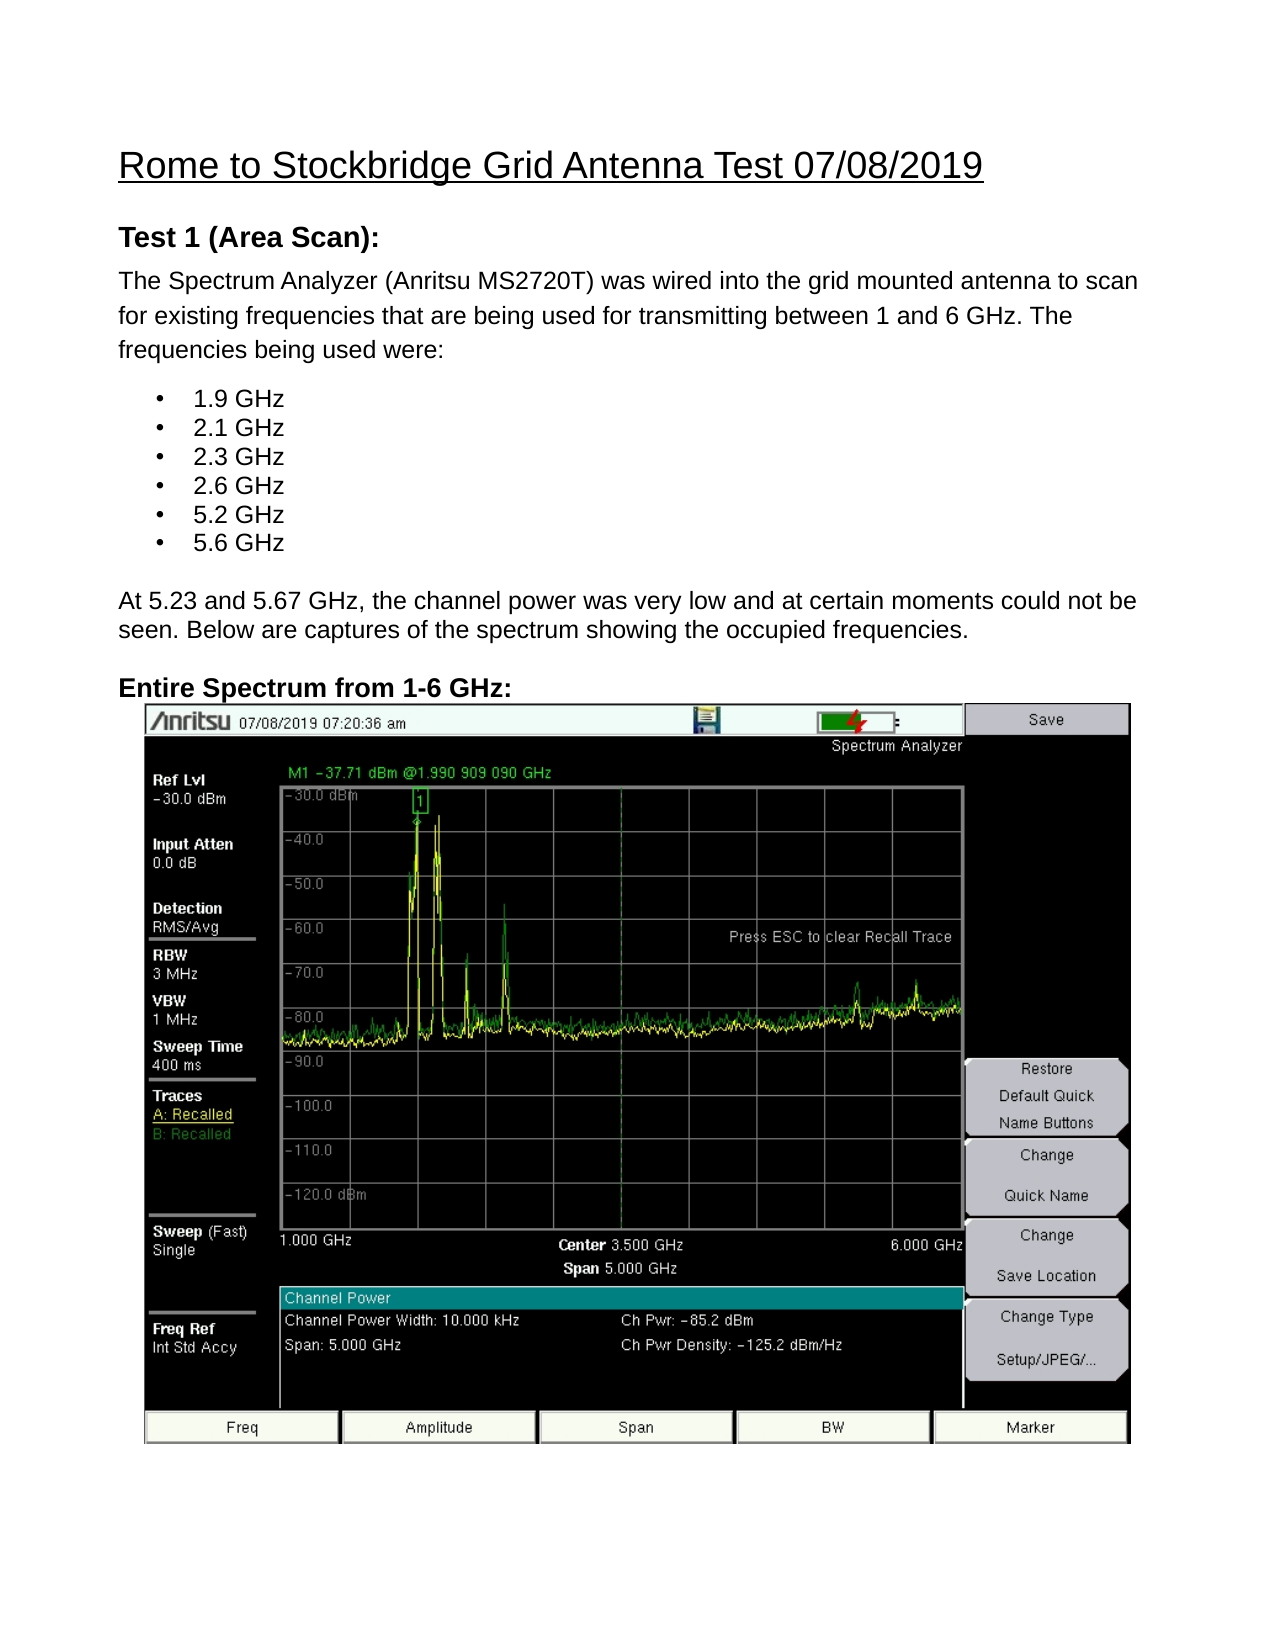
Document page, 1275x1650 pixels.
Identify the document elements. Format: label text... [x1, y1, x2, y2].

picture [144, 703, 1131, 1444]
list 5.6 GHz [156, 528, 1157, 557]
list 2.1 GHz [156, 413, 1157, 442]
list 2.6 GHz [156, 471, 1157, 499]
list 5.2 GHz [156, 499, 1157, 528]
subtitle Test 1 (Area Scan): [118, 220, 1157, 254]
text Entire Spectrum from 1-6 GHz: [118, 672, 1157, 703]
list 1.9 GHz [156, 384, 1157, 413]
text The Spectrum Analyzer (Anritsu MS2720T) was wired into the grid mounted antenna to scan for existing frequencies that are being used for transmitting between 1 and 6 GHz. The frequencies being used were: [118, 266, 1157, 364]
subtitle Rome to Stockbridge Grid Antenna Test 07/08/2019 [118, 143, 1157, 187]
list 2.3 GHz [156, 442, 1157, 471]
text At 5.23 and 5.67 GHz, the channel power was very low and at certain moments could not be seen. Below are captures of the spectrum showing the occupied frequencies. [118, 586, 1157, 643]
